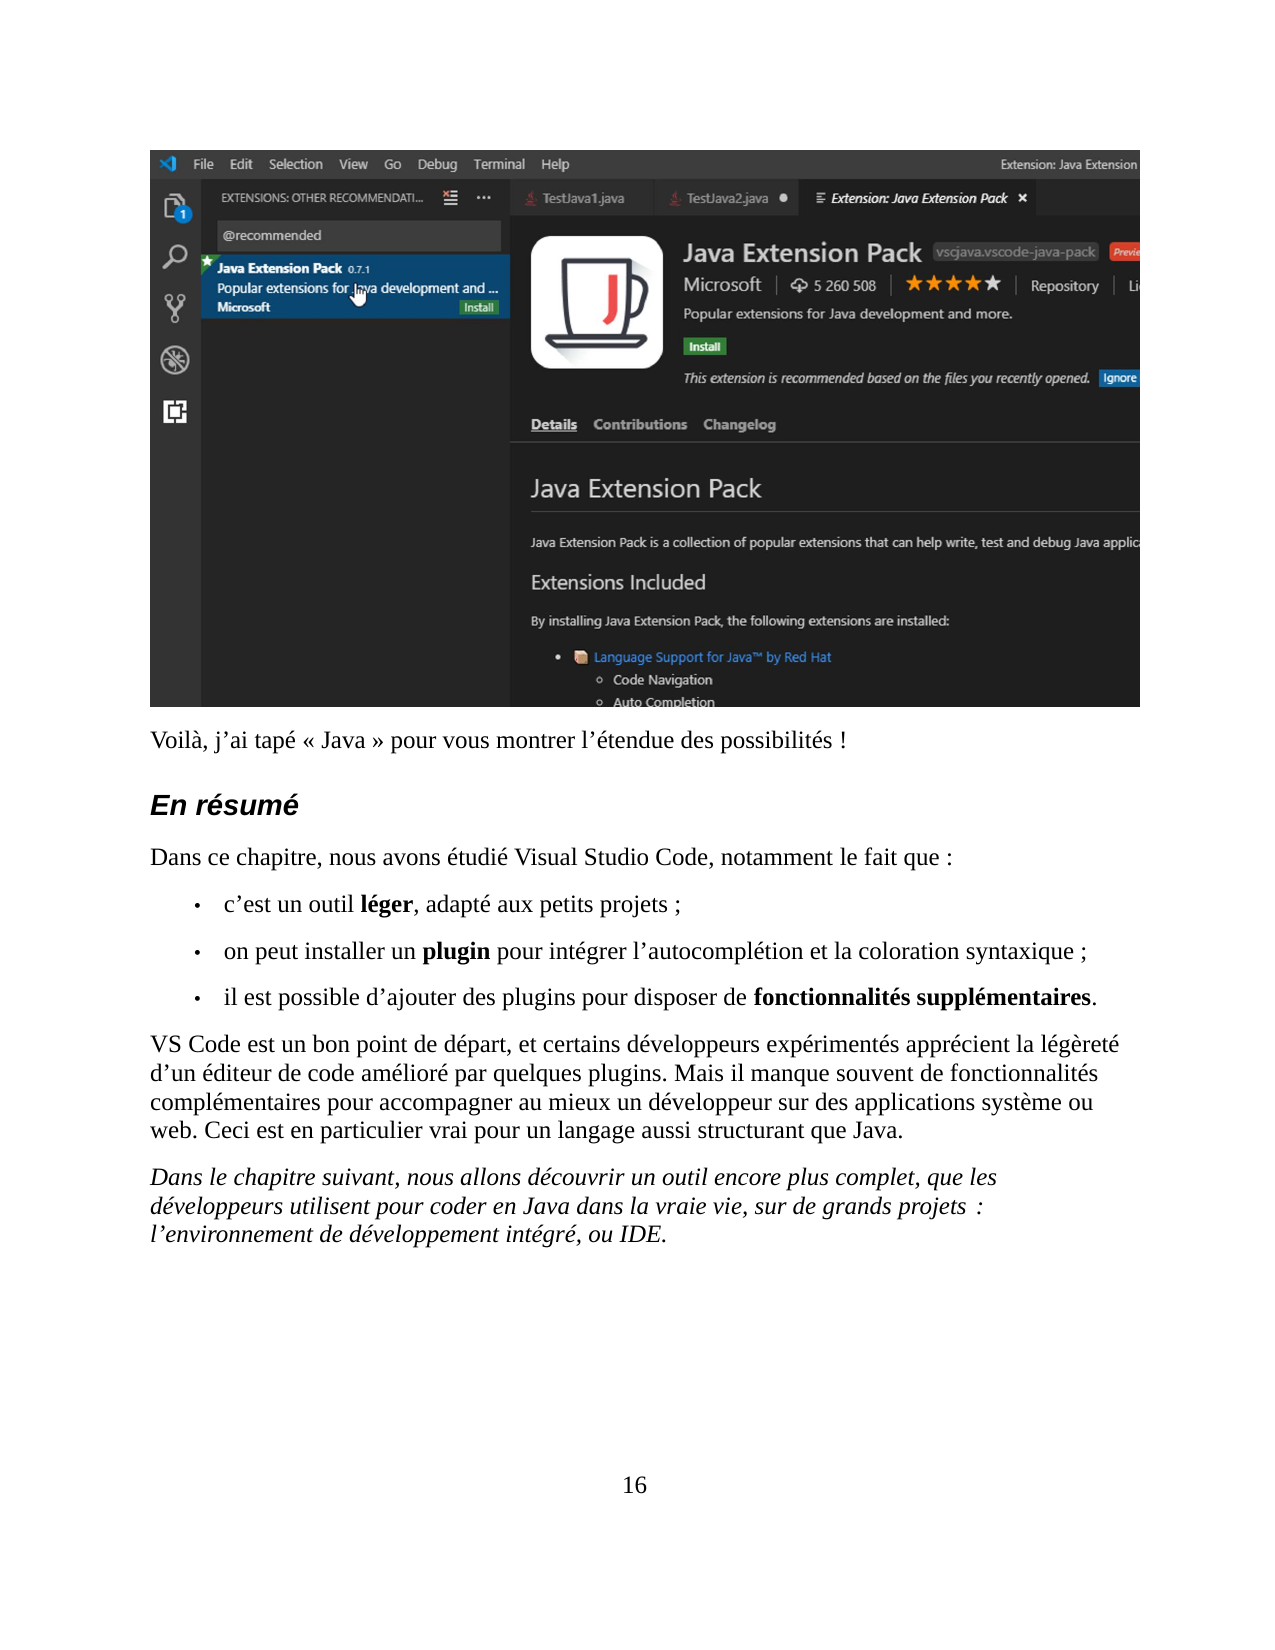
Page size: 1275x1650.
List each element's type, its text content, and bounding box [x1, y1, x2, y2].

list c’est un outil léger, adapté aux petits projets ; [194, 889, 1125, 918]
text Dans le chapitre suivant, nous allons découvrir un outil encore plus complet, que les développeurs utilisent pour coder en Java dans la vraie vie, sur de grands projets : l’environnement de développement intégré, ou IDE. [150, 1162, 1125, 1248]
subtitle En résumé [150, 787, 1125, 821]
picture [150, 150, 1140, 707]
text VS Code est un bon point de départ, et certains développeurs expérimentés apprécient la légèreté d’un éditeur de code amélioré par quelques plugins. Mais il manque souvent de fonctionnalités complémentaires pour accompagner au mieux un développeur sur des applications système ou web. Ceci est en particulier vrai pour un langage aussi structurant que Java. [150, 1029, 1125, 1144]
list on peut installer un plugin pour intégrer l’autocomplétion et la coloration syntaxique ; [194, 936, 1125, 964]
list il est possible d’ajouter des plugins pour disposer de fonctionnalités supplémentaires. [194, 982, 1125, 1011]
text Dans ce chapitre, nous avons étudié Visual Studio Code, notamment le fait que : [150, 842, 1125, 871]
text Voilà, j’ai tapé « Java » pour vous montrer l’étendue des possibilités ! [150, 725, 1125, 753]
